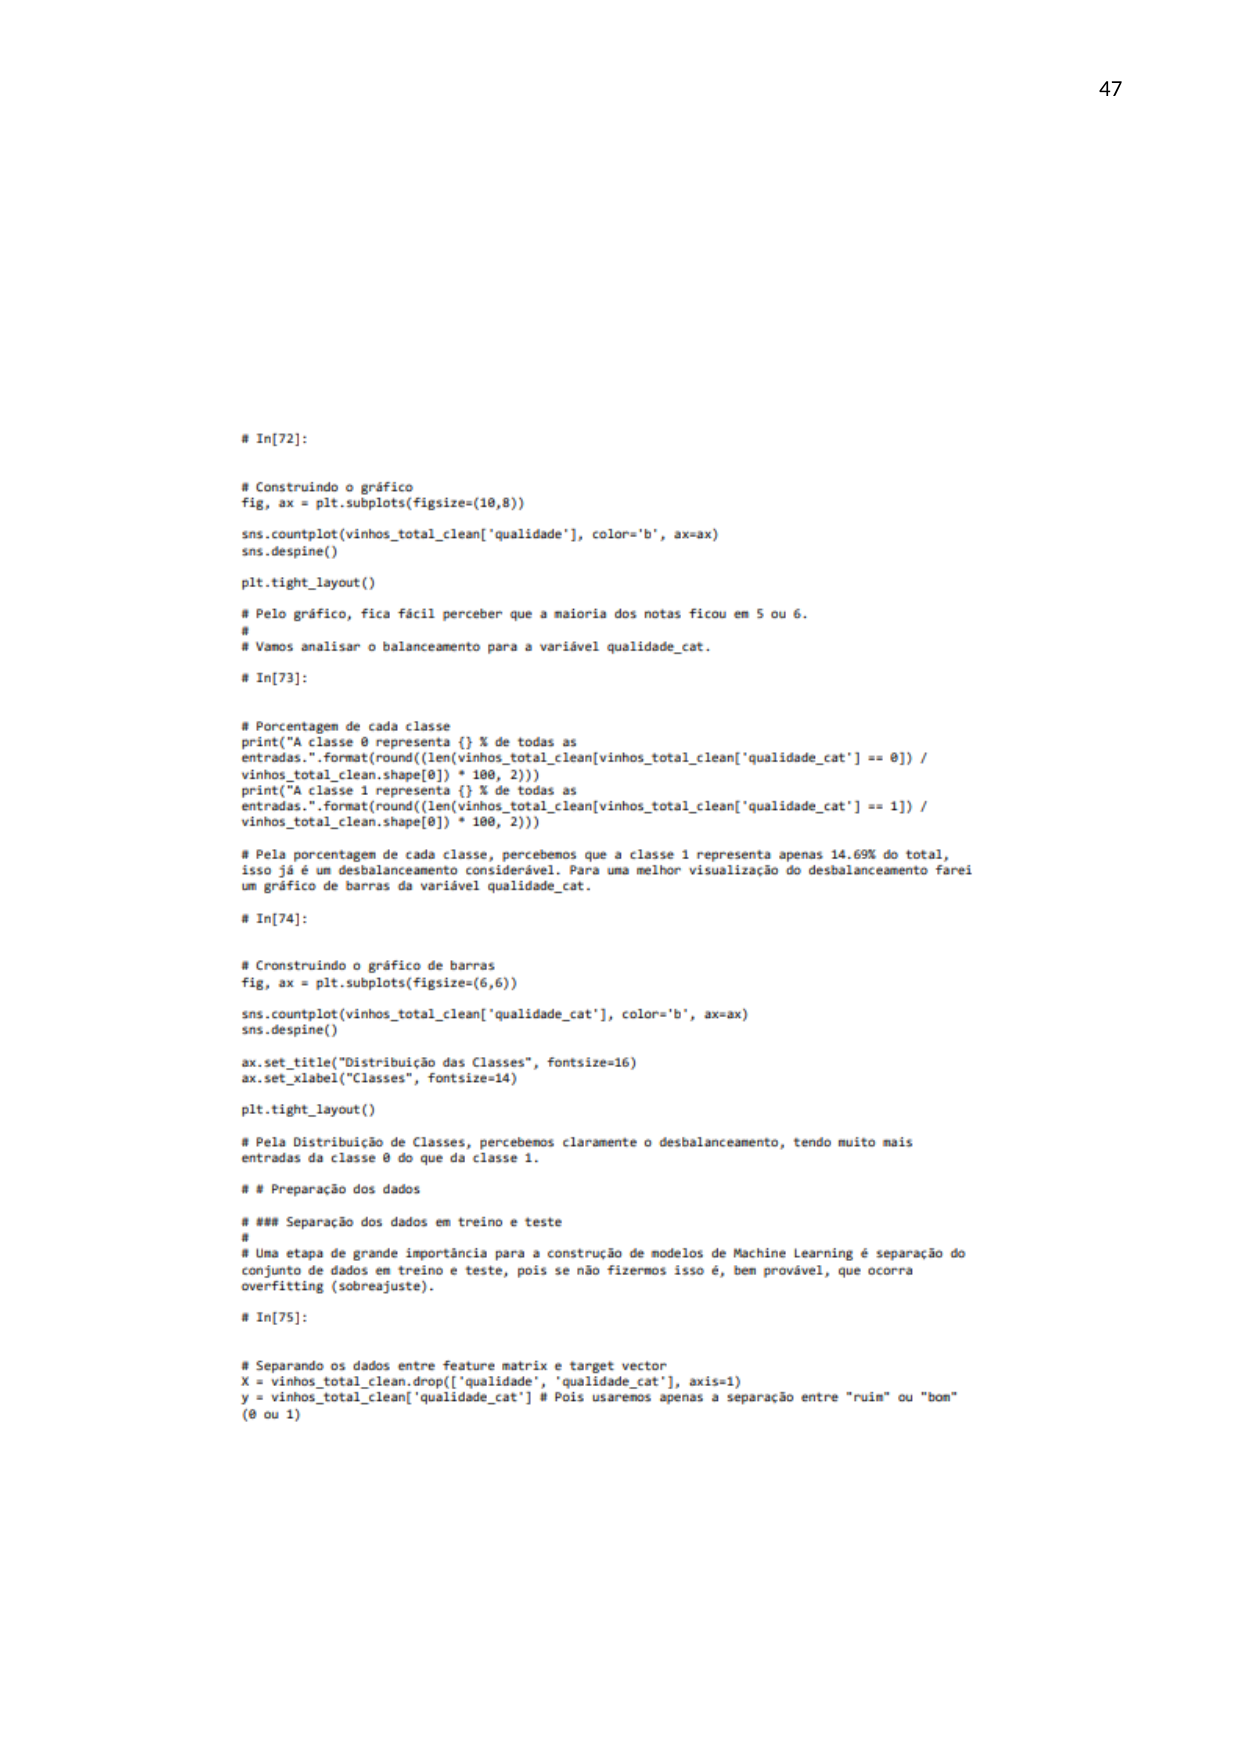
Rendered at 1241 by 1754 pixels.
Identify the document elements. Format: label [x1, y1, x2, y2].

picture [188, 401, 1030, 1461]
